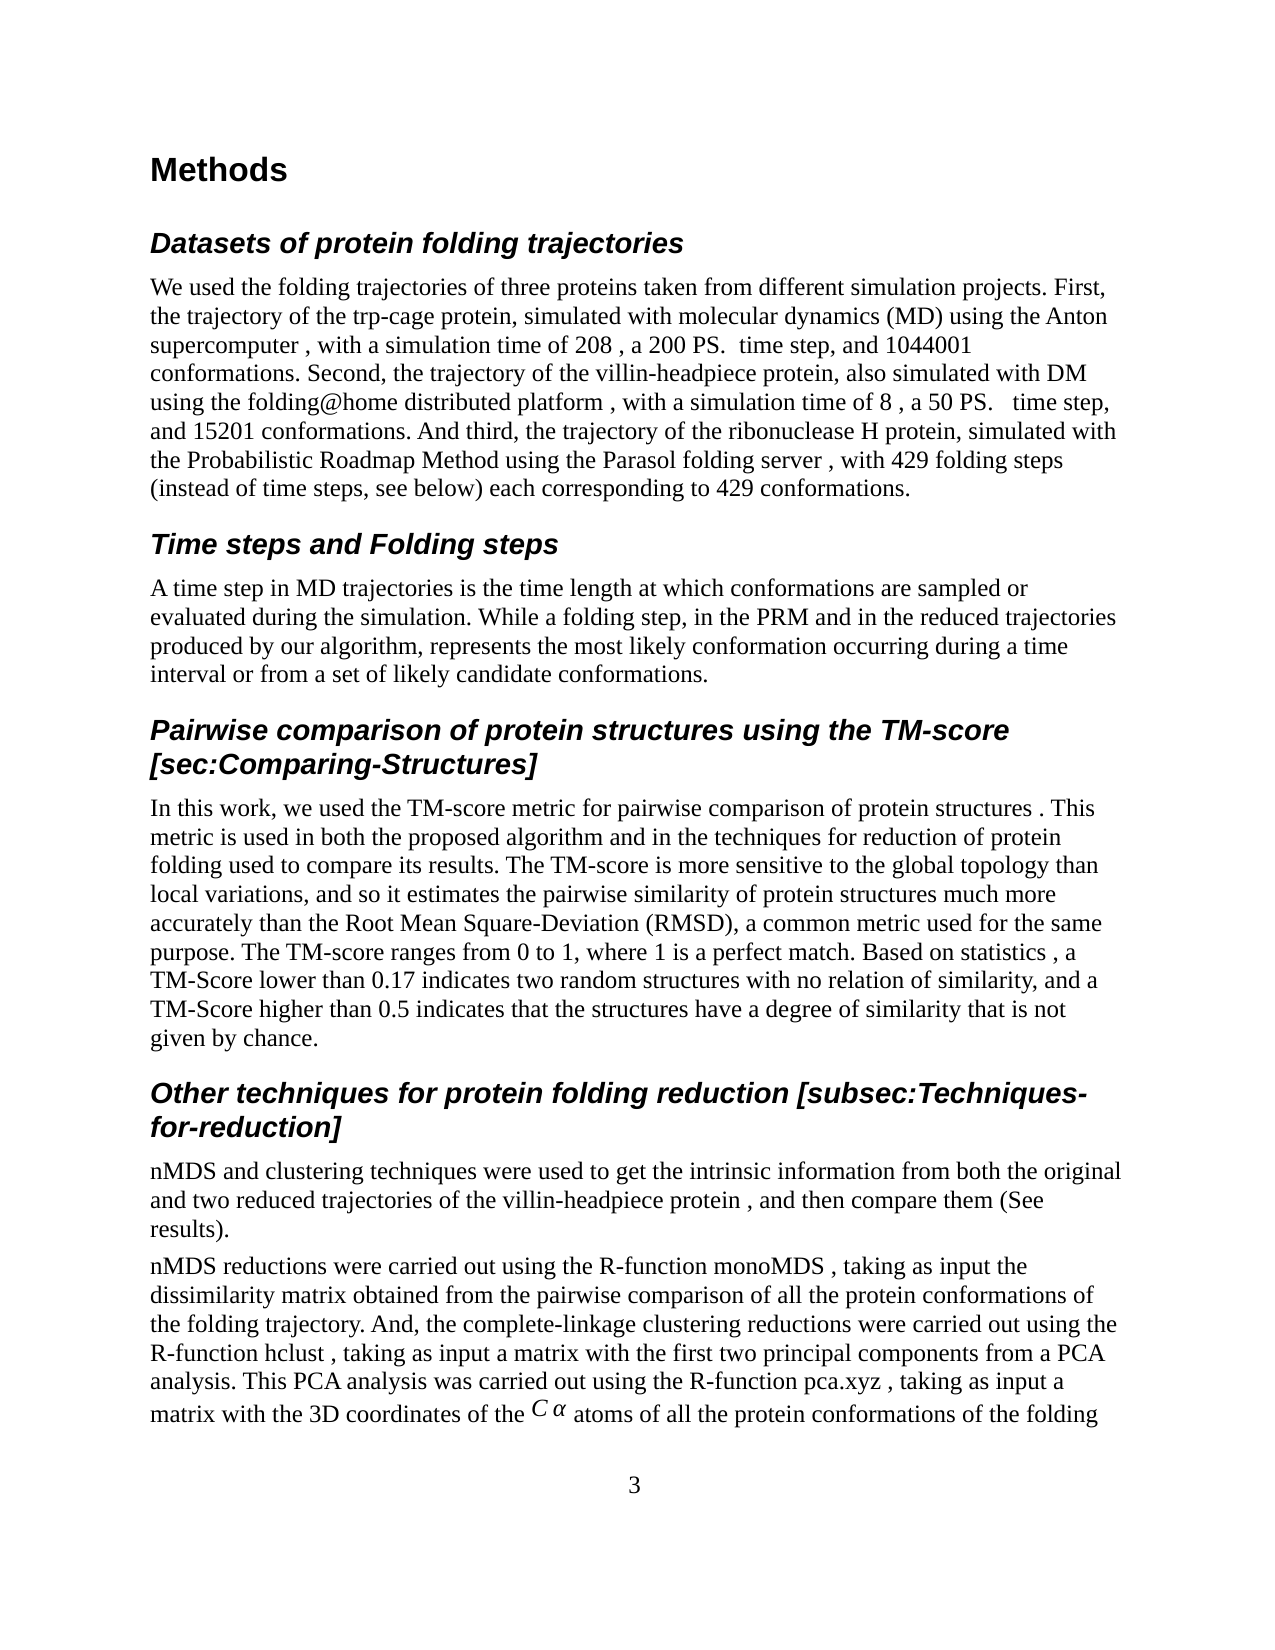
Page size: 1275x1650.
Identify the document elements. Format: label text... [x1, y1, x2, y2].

subtitle Time steps and Folding steps [150, 527, 1125, 561]
text A time step in MD trajectories is the time length at which conformations are sampled or evaluated during the simulation. While a folding step, in the PRM and in the reduced trajectories produced by our algorithm, represents the most likely conformation occurring during a time interval or from a set of likely candidate conformations. [150, 573, 1125, 688]
subtitle Datasets of protein folding trajectories [150, 226, 1125, 260]
subtitle Pairwise comparison of protein structures using the TM-score [sec:Comparing-Structures] [150, 713, 1125, 780]
text In this work, we used the TM-score metric for pairwise comparison of protein structures . This metric is used in both the proposed algorithm and in the techniques for reduction of protein folding used to compare its results. The TM-score is more sensitive to the global topology than local variations, and so it estimates the pairwise similarity of protein structures much more accurately than the Root Mean Square-Deviation (RMSD), a common metric used for the same purpose. The TM-score ranges from 0 to 1, where 1 is a perfect match. Based on statistics , a TM-Score lower than 0.17 indicates two random structures with no relation of similarity, and a TM-Score higher than 0.5 indicates that the structures have a degree of similarity that is not given by chance. [150, 793, 1125, 1052]
subtitle Other techniques for protein folding reduction [subsec:Techniques-for-reduction] [150, 1077, 1125, 1144]
text nMDS reductions were carried out using the R-function monoMDS , taking as input the dissimilarity matrix obtained from the pairwise comparison of all the protein conformations of the folding trajectory. And, the complete-linkage clustering reductions were carried out using the R-function hclust , taking as input a matrix with the first two principal components from a PCA analysis. This PCA analysis was carried out using the R-function pca.xyz , taking as input a matrix with the 3D coordinates of the atoms of all the protein conformations of the folding [150, 1251, 1125, 1428]
text We used the folding trajectories of three proteins taken from different simulation projects. First, the trajectory of the trp-cage protein, simulated with molecular dynamics (MD) using the Anton supercomputer , with a simulation time of 208 , a 200 PS. time step, and 1044001 conformations. Second, the trajectory of the villin-headpiece protein, also simulated with DM using the folding@home distributed platform , with a simulation time of 8 , a 50 PS. time step, and 15201 conformations. And third, the trajectory of the ribonuclease H protein, simulated with the Probabilistic Roadmap Method using the Parasol folding server , with 429 folding steps (instead of time steps, see below) each corresponding to 429 conformations. [150, 272, 1125, 502]
subtitle Methods [150, 150, 1125, 189]
text nMDS and clustering techniques were used to get the intrinsic information from both the original and two reduced trajectories of the villin-headpiece protein , and then compare them (See results). [150, 1156, 1125, 1242]
